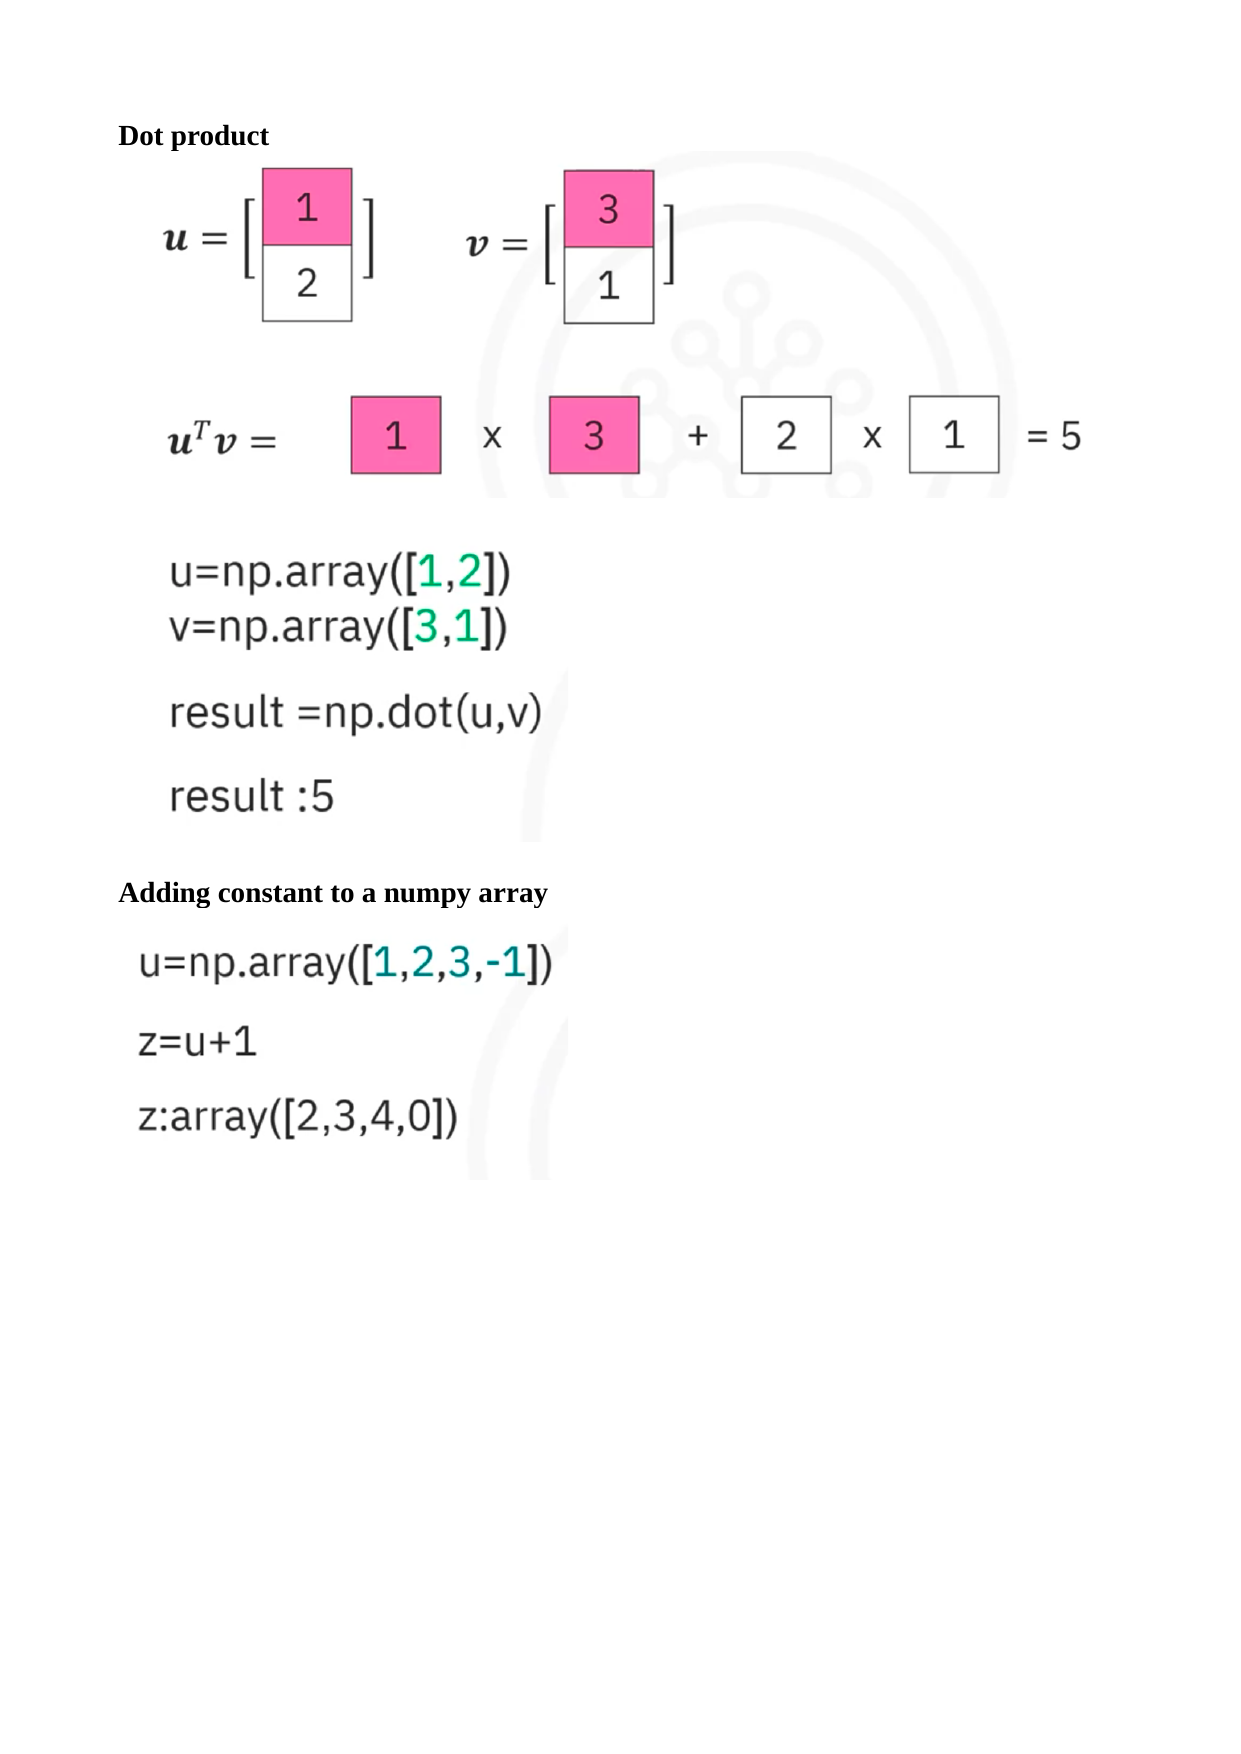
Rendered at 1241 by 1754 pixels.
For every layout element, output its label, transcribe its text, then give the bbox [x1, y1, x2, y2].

text Adding constant to a numpy array [118, 875, 1122, 908]
picture [118, 530, 569, 842]
picture [118, 151, 1123, 498]
text Dot product [118, 118, 1122, 151]
picture [118, 908, 569, 1180]
